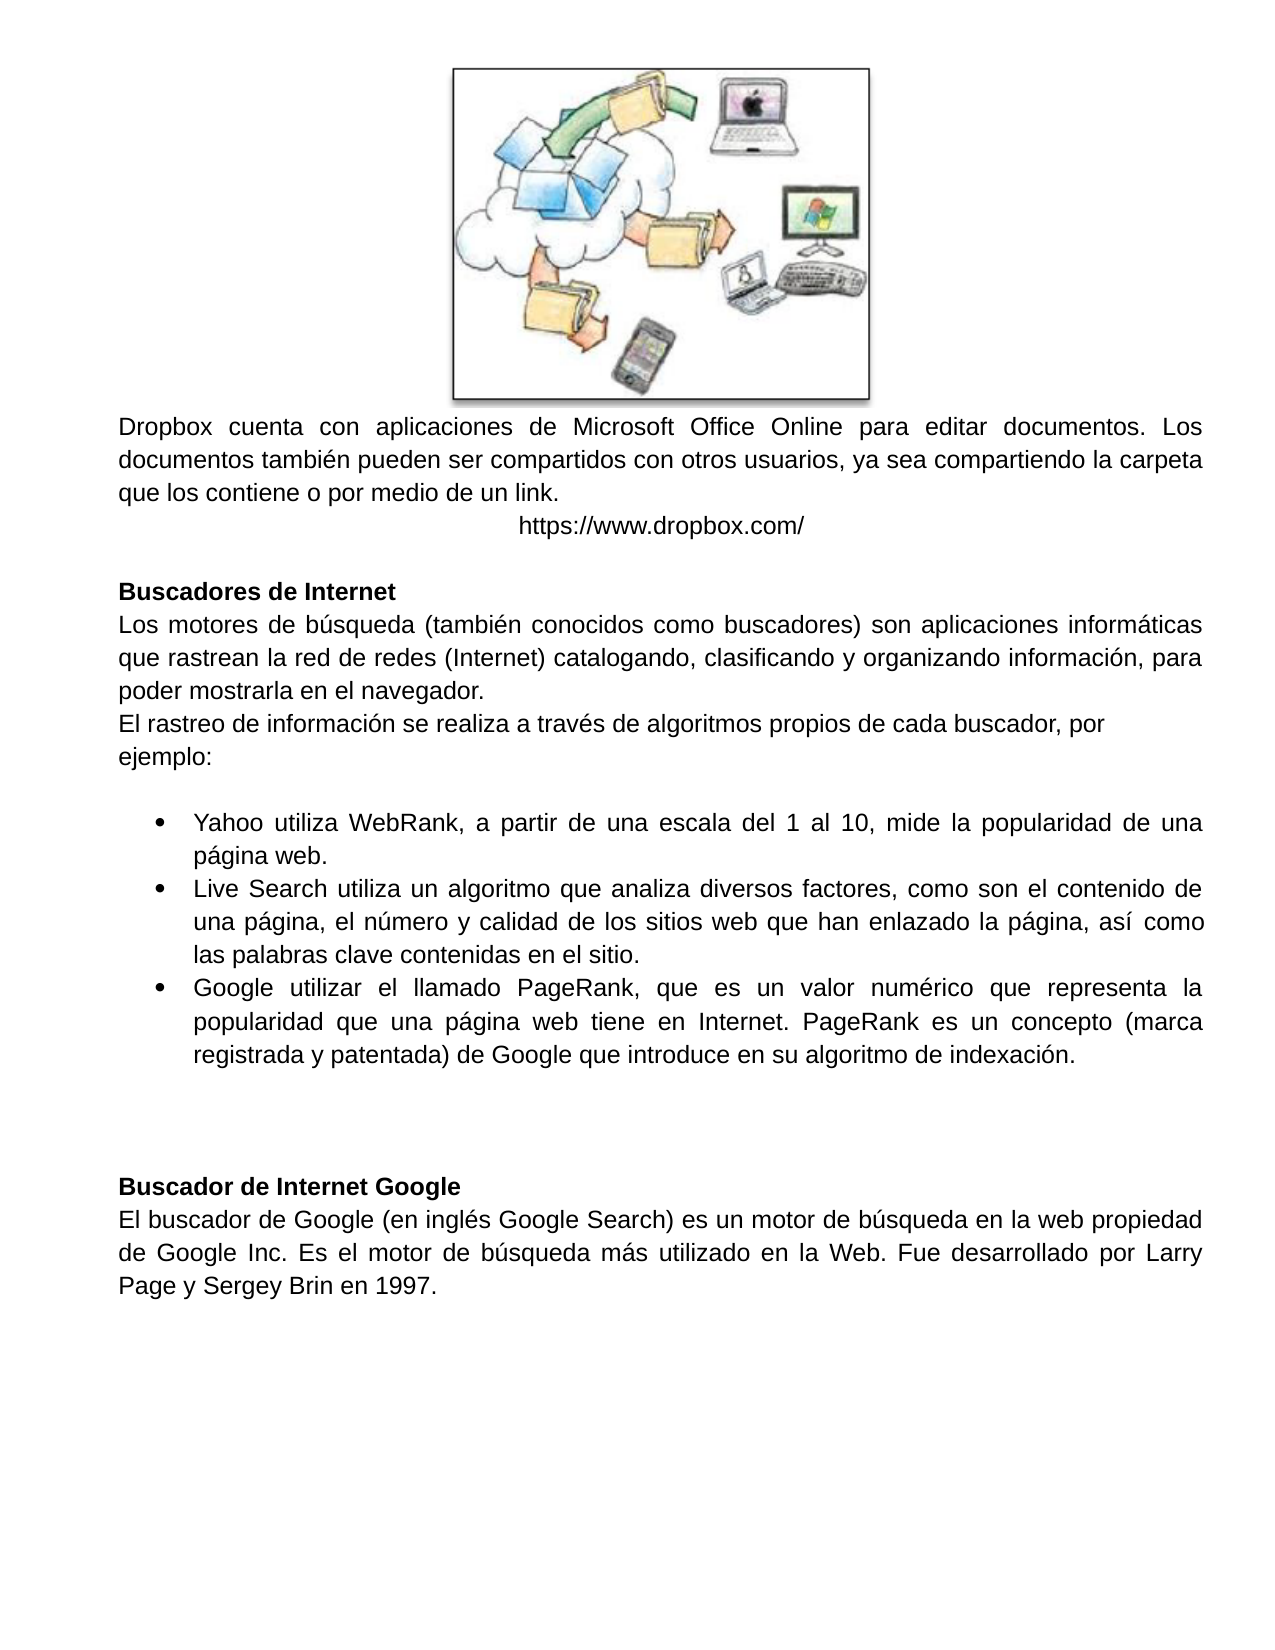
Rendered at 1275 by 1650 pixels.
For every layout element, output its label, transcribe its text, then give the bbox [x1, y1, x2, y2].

text https://www.dropbox.com/ [118, 511, 1205, 540]
list Live Search utiliza un algoritmo que analiza diversos factores, como son el contenido de una página, el número y calidad de los sitios web que han enlazado la página, así como las palabras clave contenidas en el sitio. [156, 874, 1205, 969]
text Dropbox cuenta con aplicaciones de Microsoft Office Online para editar documentos. Los documentos también pueden ser compartidos con otros usuarios, ya sea compartiendo la carpeta que los contiene o por medio de un link. [118, 412, 1205, 507]
text ejemplo: [118, 742, 1205, 771]
text Los motores de búsqueda (también conocidos como buscadores) son aplicaciones informáticas que rastrean la red de redes (Internet) catalogando, clasificando y organizando información, para poder mostrarla en el navegador. [118, 610, 1205, 705]
list Yahoo utiliza WebRank, a partir de una escala del 1 al 10, mide la popularidad de una página web. [156, 808, 1205, 870]
text El rastreo de información se realiza a través de algoritmos propios de cada buscador, por [118, 709, 1205, 738]
text El buscador de Google (en inglés Google Search) es un motor de búsqueda en la web propiedad de Google Inc. Es el motor de búsqueda más utilizado en la Web. Fue desarrollado por Larry Page y Sergey Brin en 1997. [118, 1205, 1205, 1299]
text Buscadores de Internet [118, 577, 1205, 606]
list Google utilizar el llamado PageRank, que es un valor numérico que representa la popularidad que una página web tiene en Internet. PageRank es un concepto (marca registrada y patentada) de Google que introduce en su algoritmo de indexación. [156, 973, 1205, 1068]
text Buscador de Internet Google [118, 1172, 1205, 1200]
